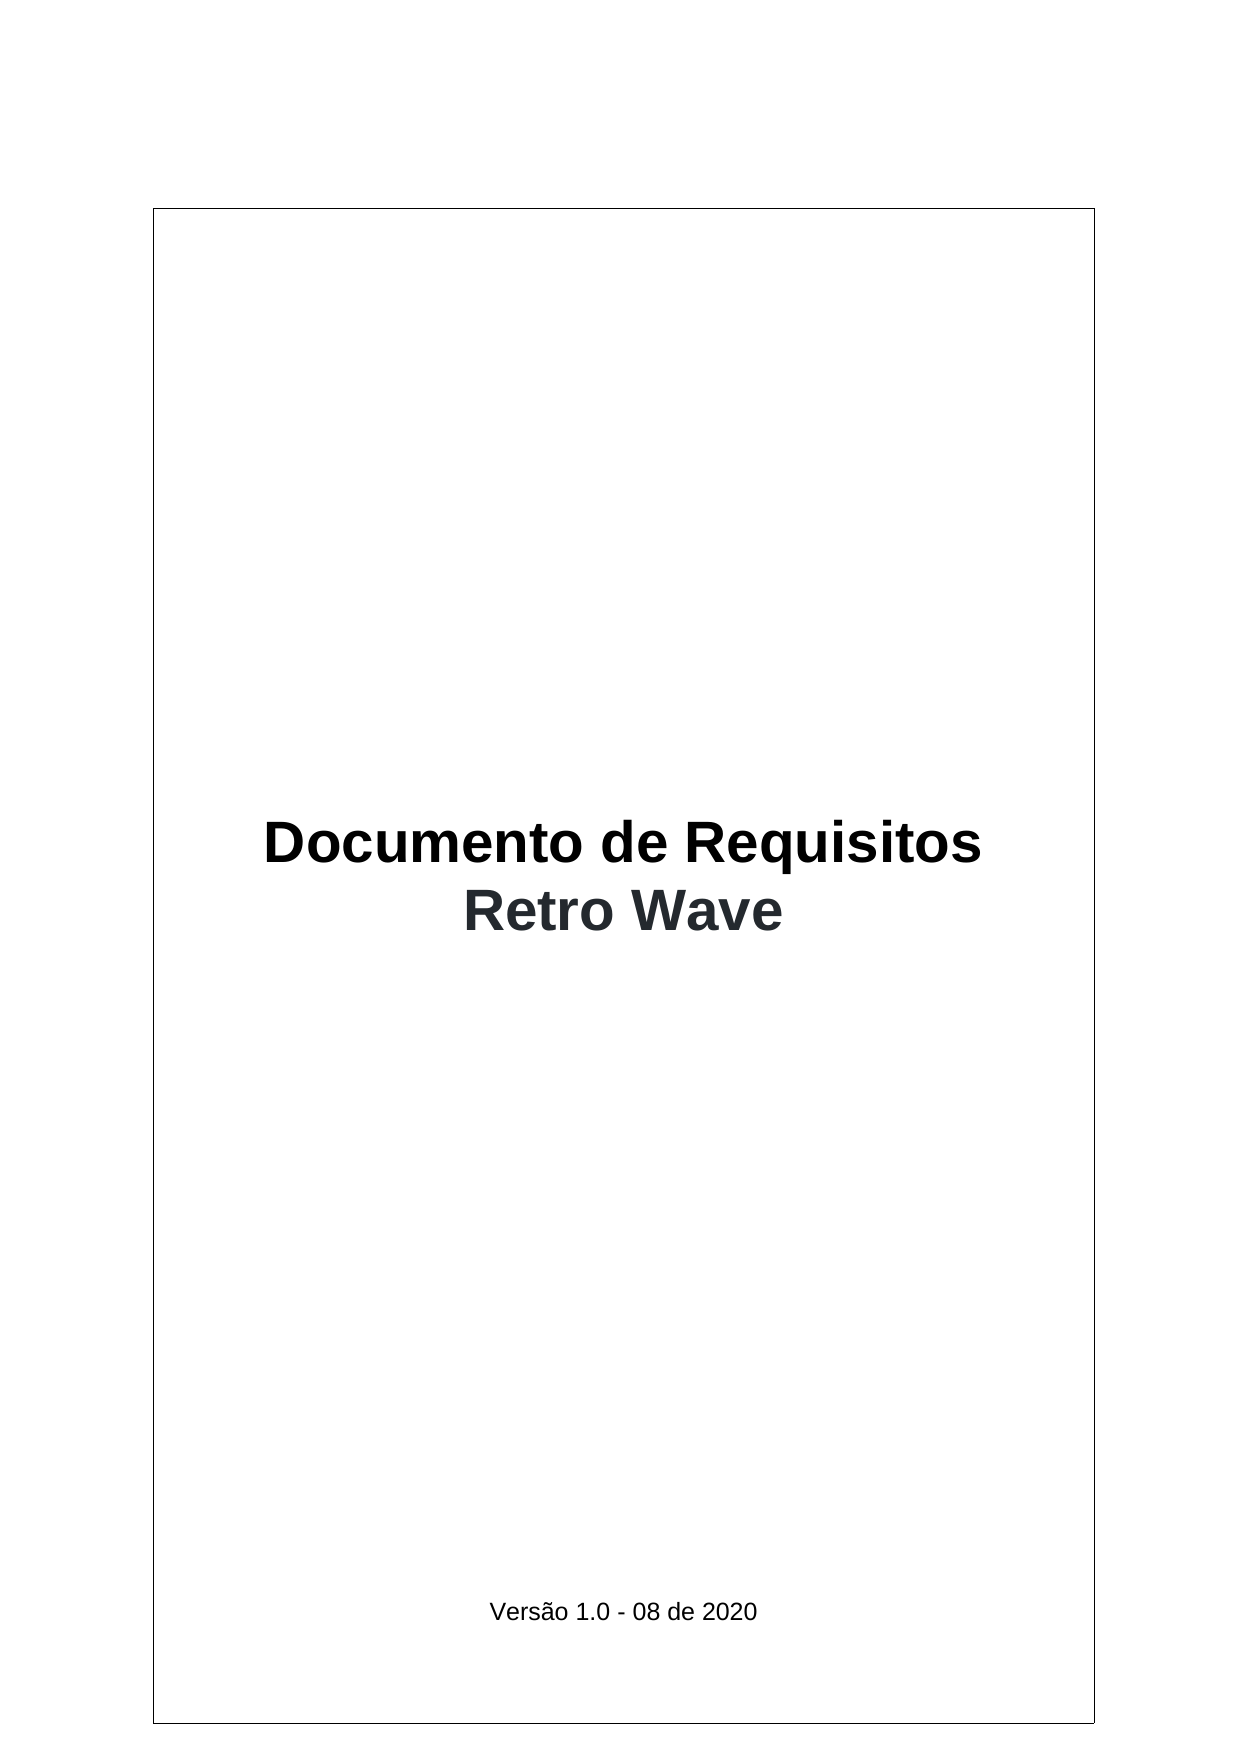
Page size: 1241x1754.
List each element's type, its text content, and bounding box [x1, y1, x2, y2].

text Documento de Requisitos Retro Wave [154, 808, 1093, 942]
text Versão 1.0 - 08 de 2020 [154, 1597, 1093, 1625]
